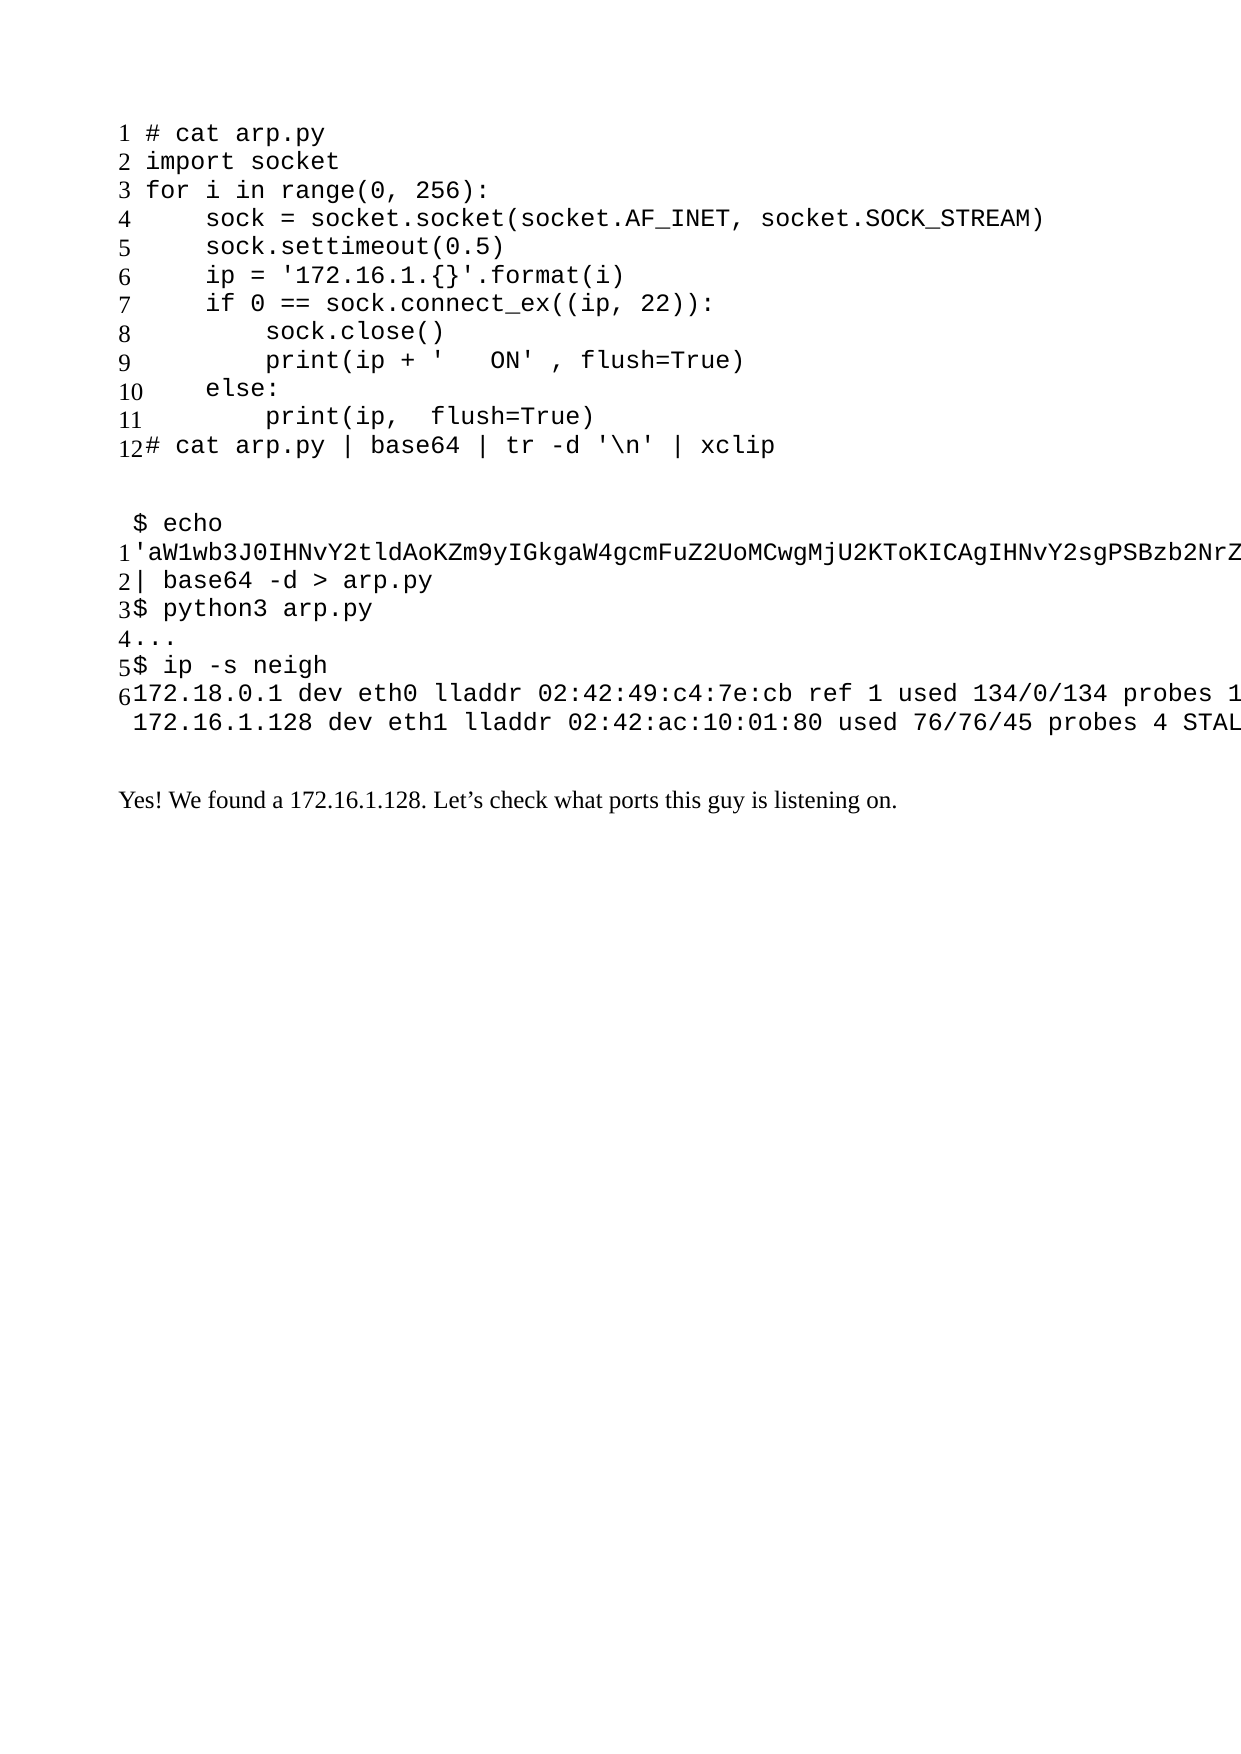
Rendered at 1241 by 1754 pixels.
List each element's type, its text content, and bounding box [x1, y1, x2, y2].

text Yes! We found a 172.16.1.128. Let’s check what ports this guy is listening on. [118, 785, 1122, 814]
table_header 1 2 3 4 5 6 7 8 9 10 11 12 [118, 118, 145, 463]
table_header $ echo 'aW1wb3J0IHNvY2tldAoKZm9yIGkgaW4gcmFuZ2UoMCwgMjU2KToKICAgIHNvY2sgPSBzb2NrZXQuc29ja2V0KHNvY2tldC5BRl9JTkVULCBzb2NrZXQuU09DS19TVFJFQU0pCiAgICBzb2NrLnNldHRpbWVvdXQoMC41KQogICAgaXAgPSAnMTcyLjE2LjEue30nLmZvcm1hdChpKQogICAgaWYgMCA9PSBzb2NrLmNvbm5lY3RfZXgoKGlwLCAyMikpOgogICAgICAgIHNvY2suY2xvc2UoKQogICAgICAgIHByaW50KGlwICsgJyAgIE9OJyAsIGZsdXNoPVRydWUpCiAgICBlbHNlOgogICAgICAgIHByaW50KGlwLCAgZmx1c2g9VHJ1ZSkK' | base64 -d > arp.py $ python3 arp.py ... $ ip -s neigh 172.18.0.1 dev eth0 lladdr 02:42:49:c4:7e:cb ref 1 used 134/0/134 probes 1 REACHABLE 172.16.1.128 dev eth1 lladdr 02:42:ac:10:01:80 used 76/76/45 probes 4 STALE [133, 511, 1240, 737]
table_header # cat arp.py import socket for i in range(0, 256): sock = socket.socket(socket.AF_INET, socket.SOCK_STREAM) sock.settimeout(0.5) ip = '172.16.1.{}'.format(i) if 0 == sock.connect_ex((ip, 22)): sock.close() print(ip + ' ON' , flush=True) else: print(ip, flush=True) # cat arp.py | base64 | tr -d '\n' | xclip [145, 118, 1057, 463]
table_header 1 2 3 4 5 6 [118, 511, 133, 737]
